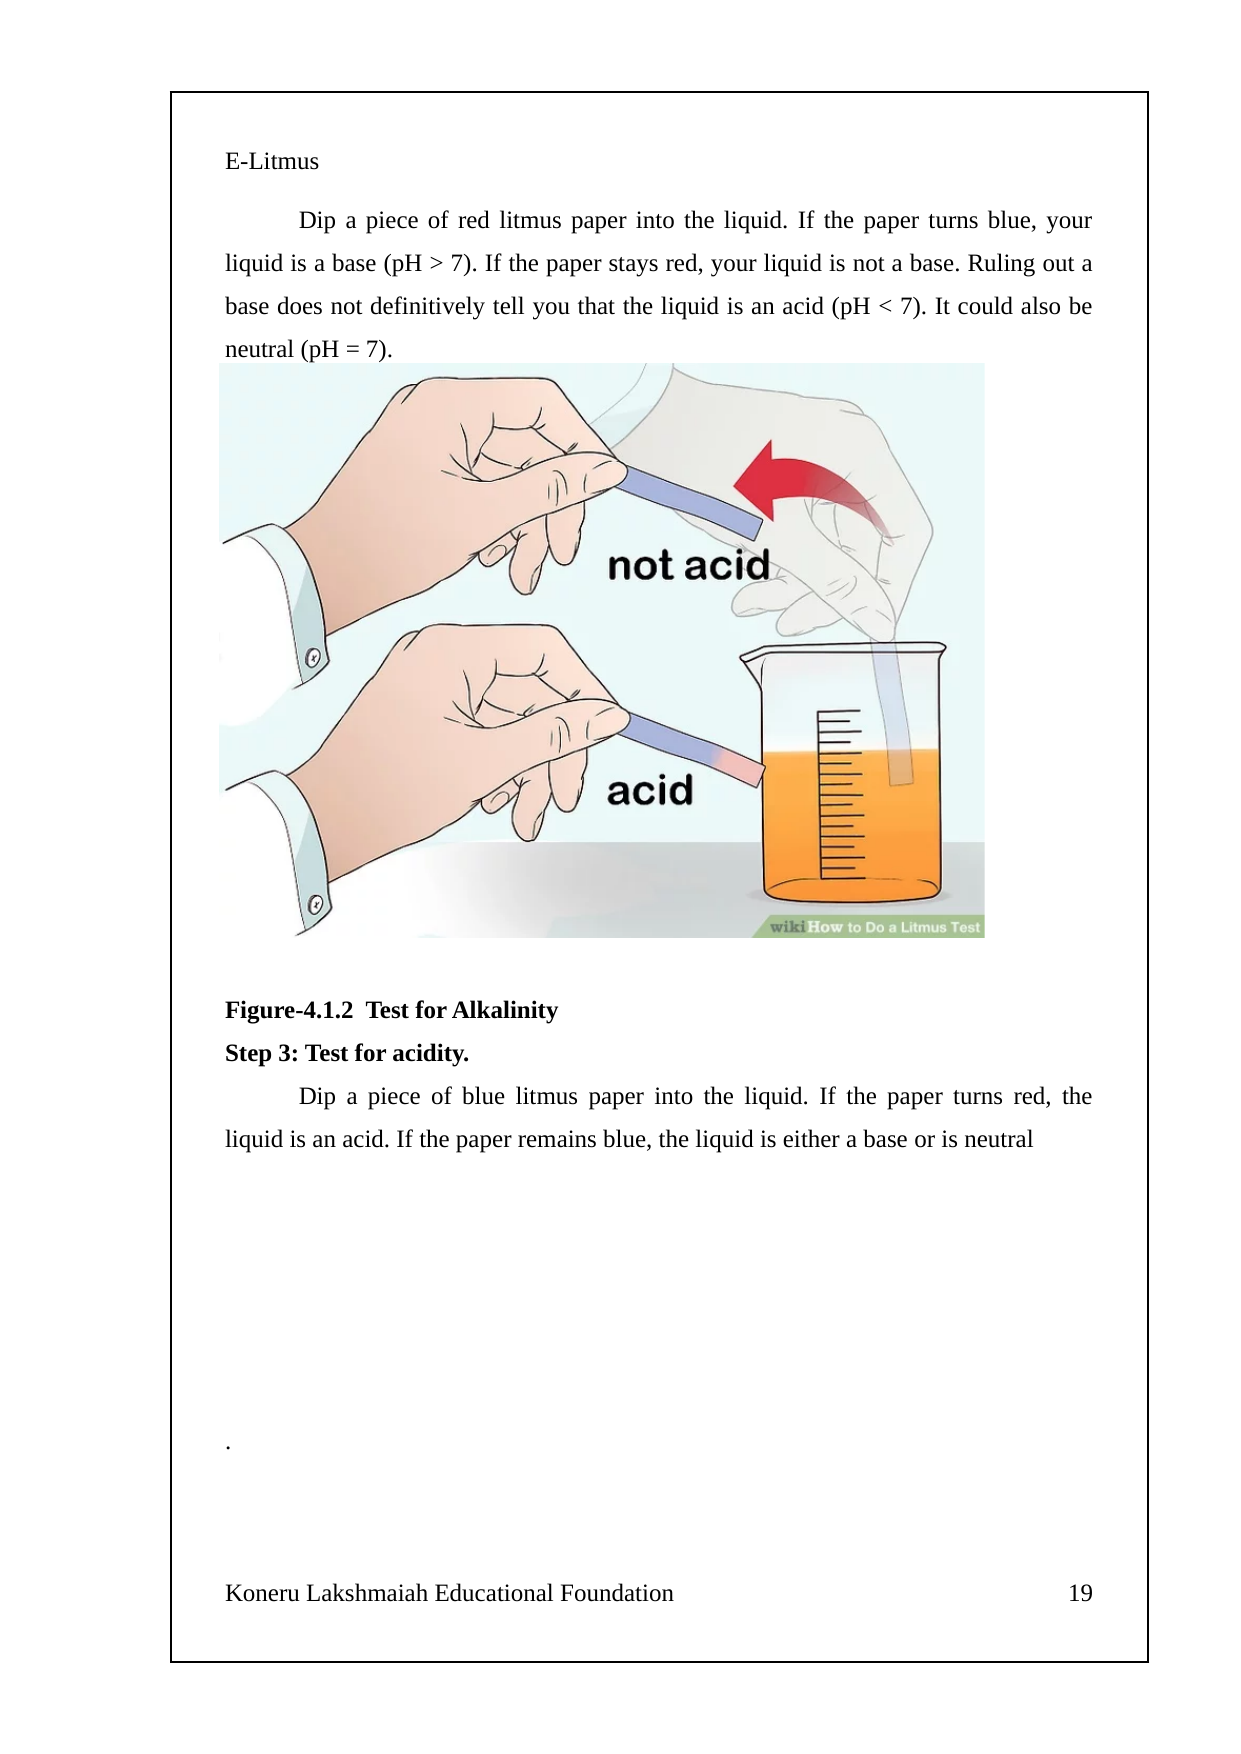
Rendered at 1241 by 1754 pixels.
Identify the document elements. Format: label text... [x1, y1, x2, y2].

text Dip a piece of blue litmus paper into the liquid. If the paper turns red, the liquid is an acid. If the paper remains blue, the liquid is either a base or is neutral [225, 1081, 1094, 1153]
text Figure-4.1.2 Test for Alkalinity [225, 995, 1094, 1024]
picture [219, 363, 985, 938]
text . [225, 1426, 1094, 1455]
text Dip a piece of red litmus paper into the liquid. If the paper turns blue, your liquid is a base (pH > 7). If the paper stays red, your liquid is not a base. Ruling out a base does not definitively tell you that the liquid is an acid (pH < 7). It could also be neutral (pH = 7). [225, 205, 1094, 363]
text Step 3: Test for acidity. [225, 1038, 1094, 1067]
